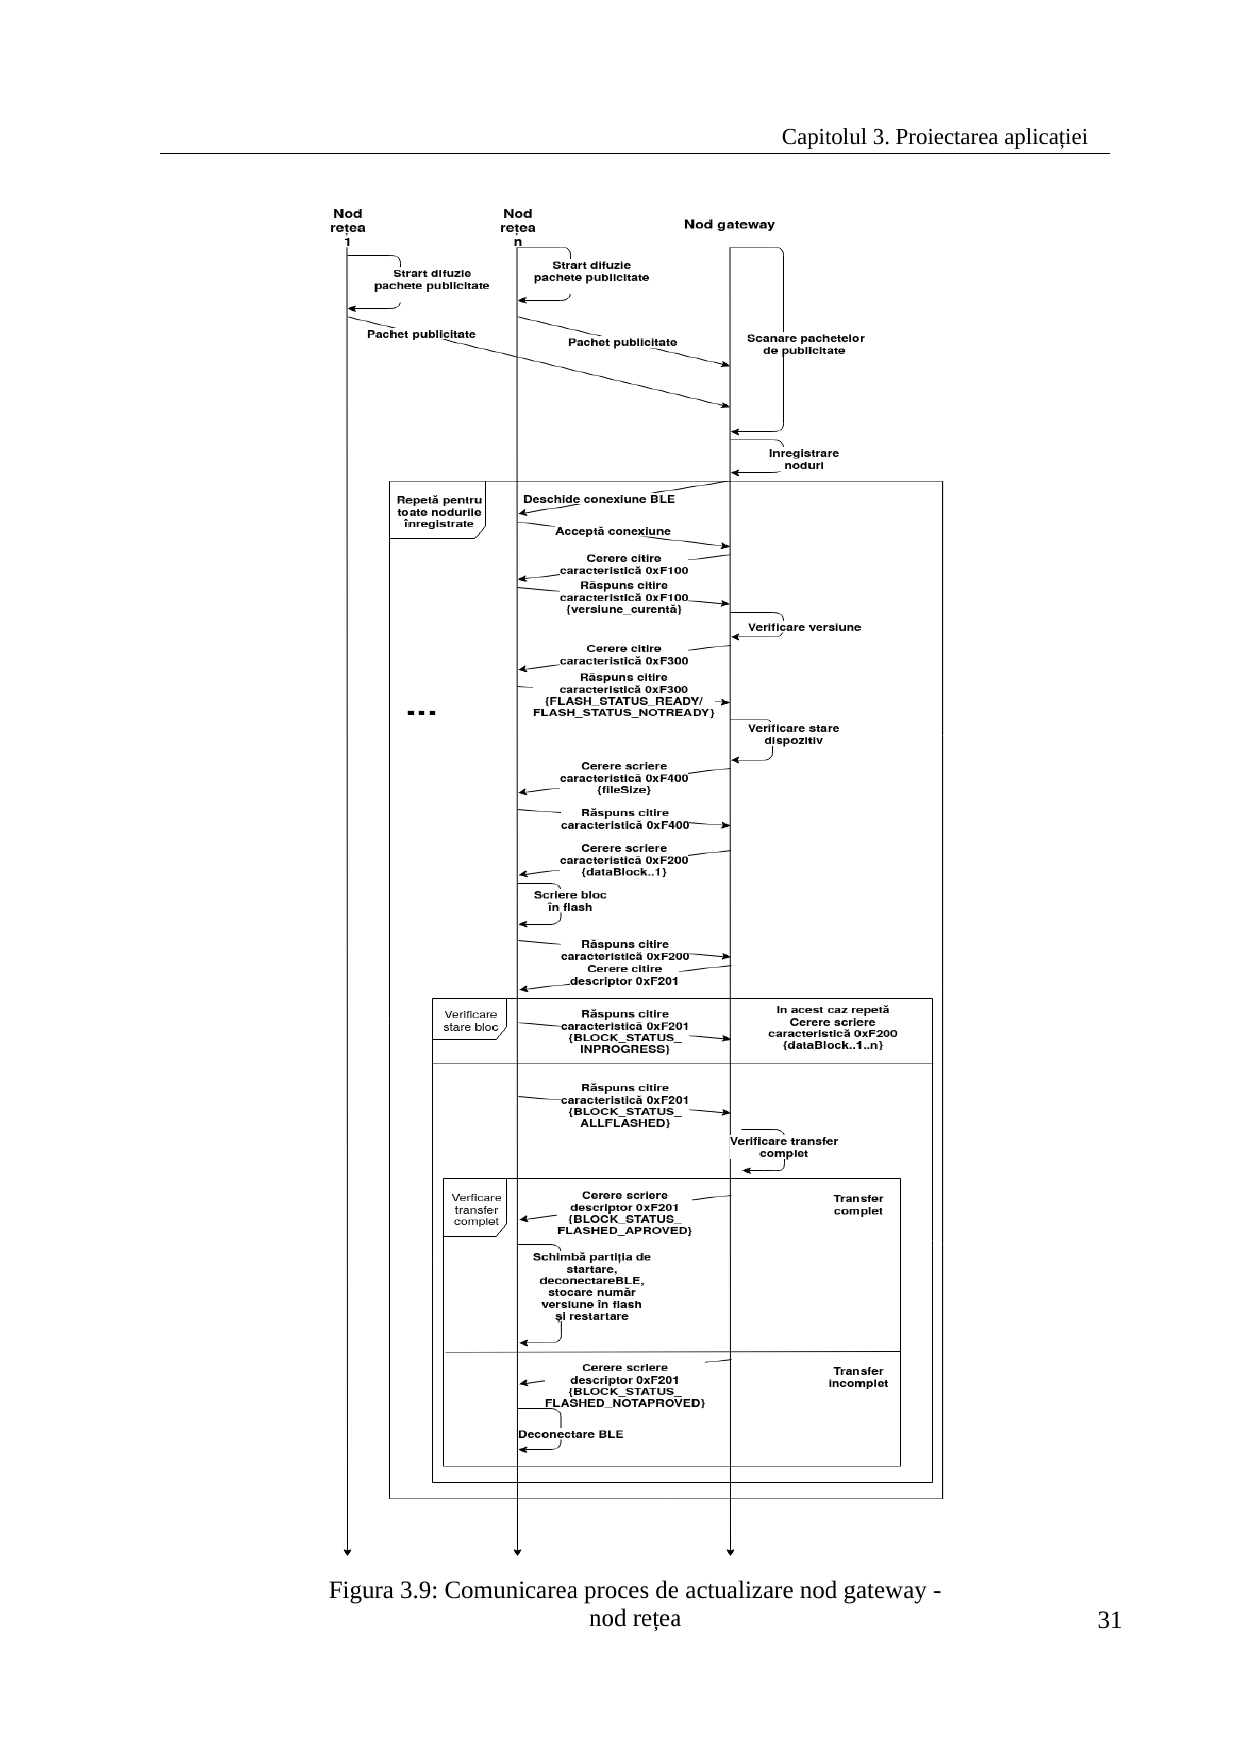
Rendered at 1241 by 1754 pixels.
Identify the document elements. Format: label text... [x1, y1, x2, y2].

picture [326, 206, 944, 1563]
text Figura 3.9: Comunicarea proces de actualizare nod gateway - nod rețea [322, 194, 948, 1632]
